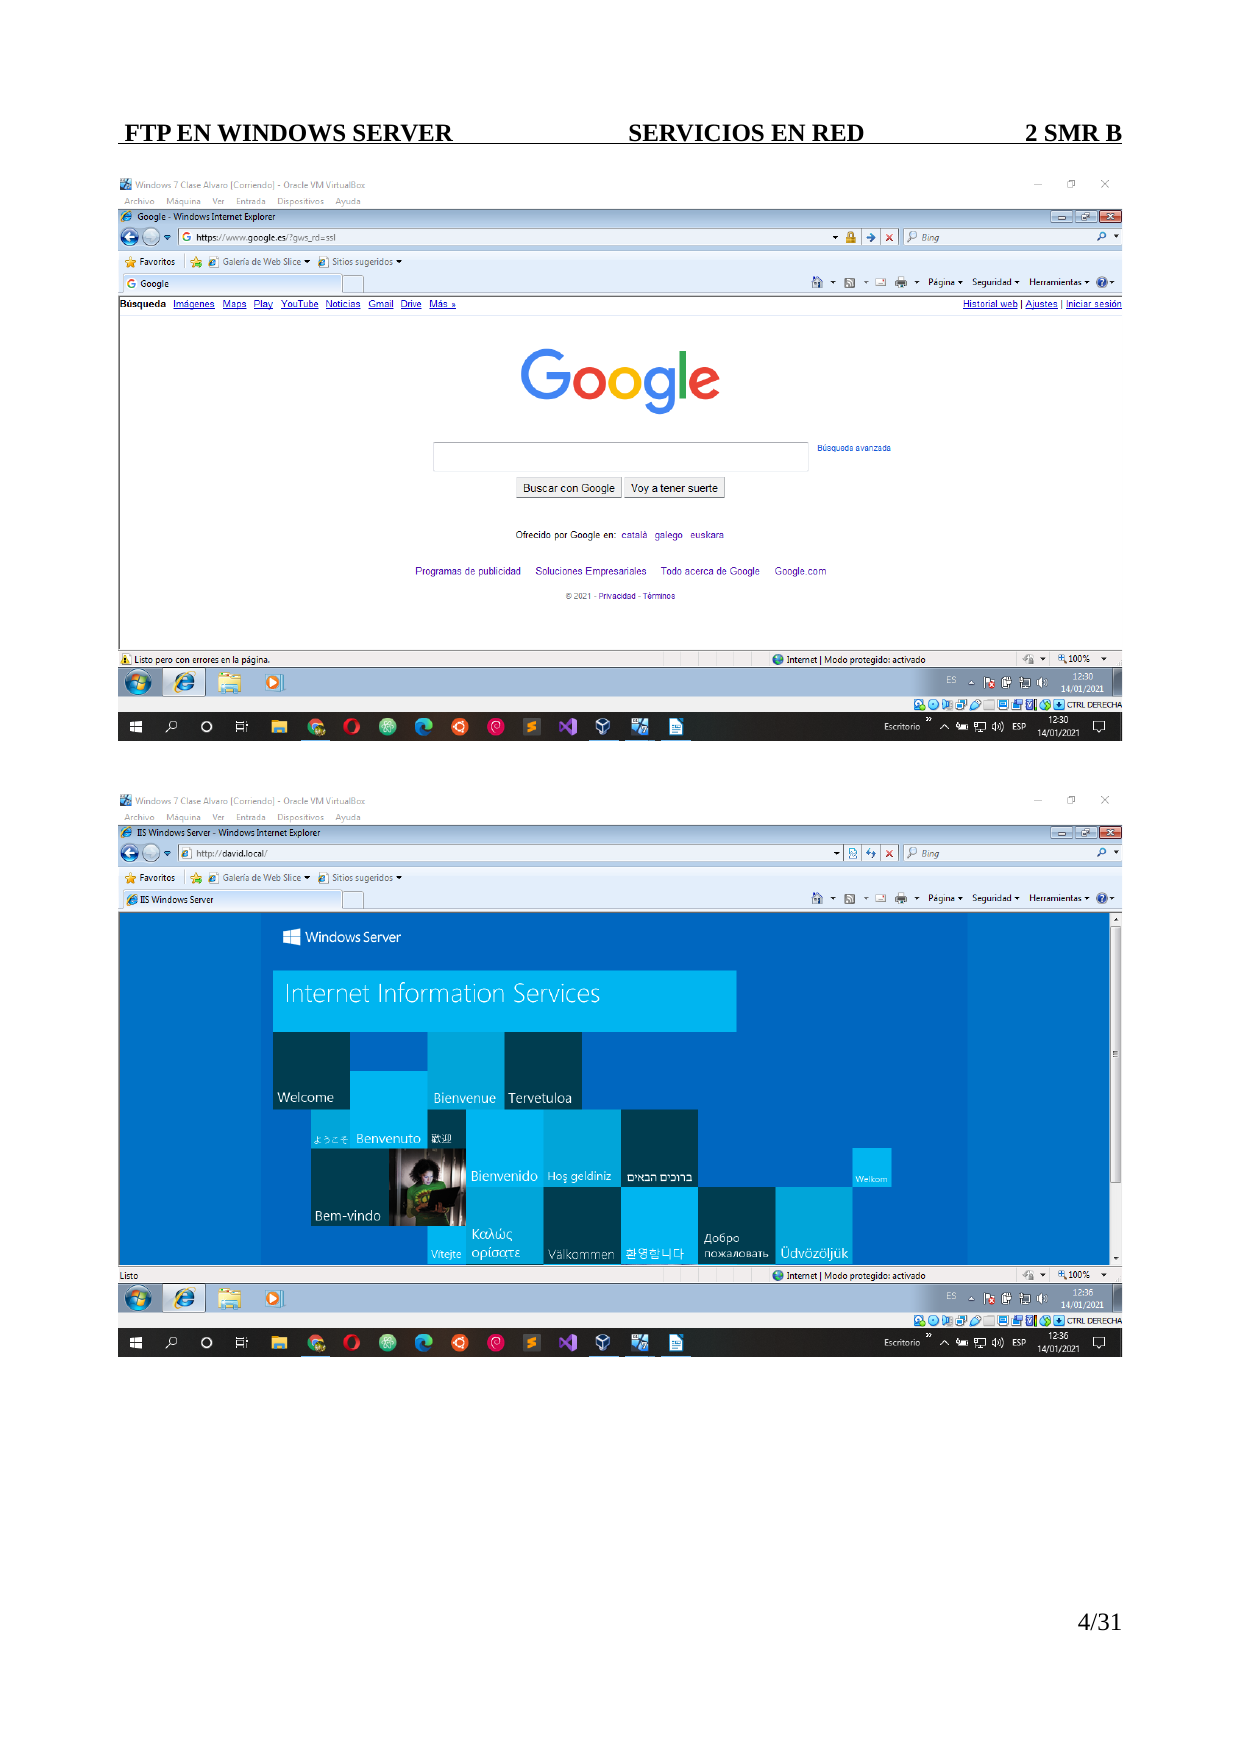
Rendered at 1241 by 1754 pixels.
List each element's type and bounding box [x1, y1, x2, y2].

picture [118, 792, 1123, 1357]
picture [118, 176, 1123, 741]
